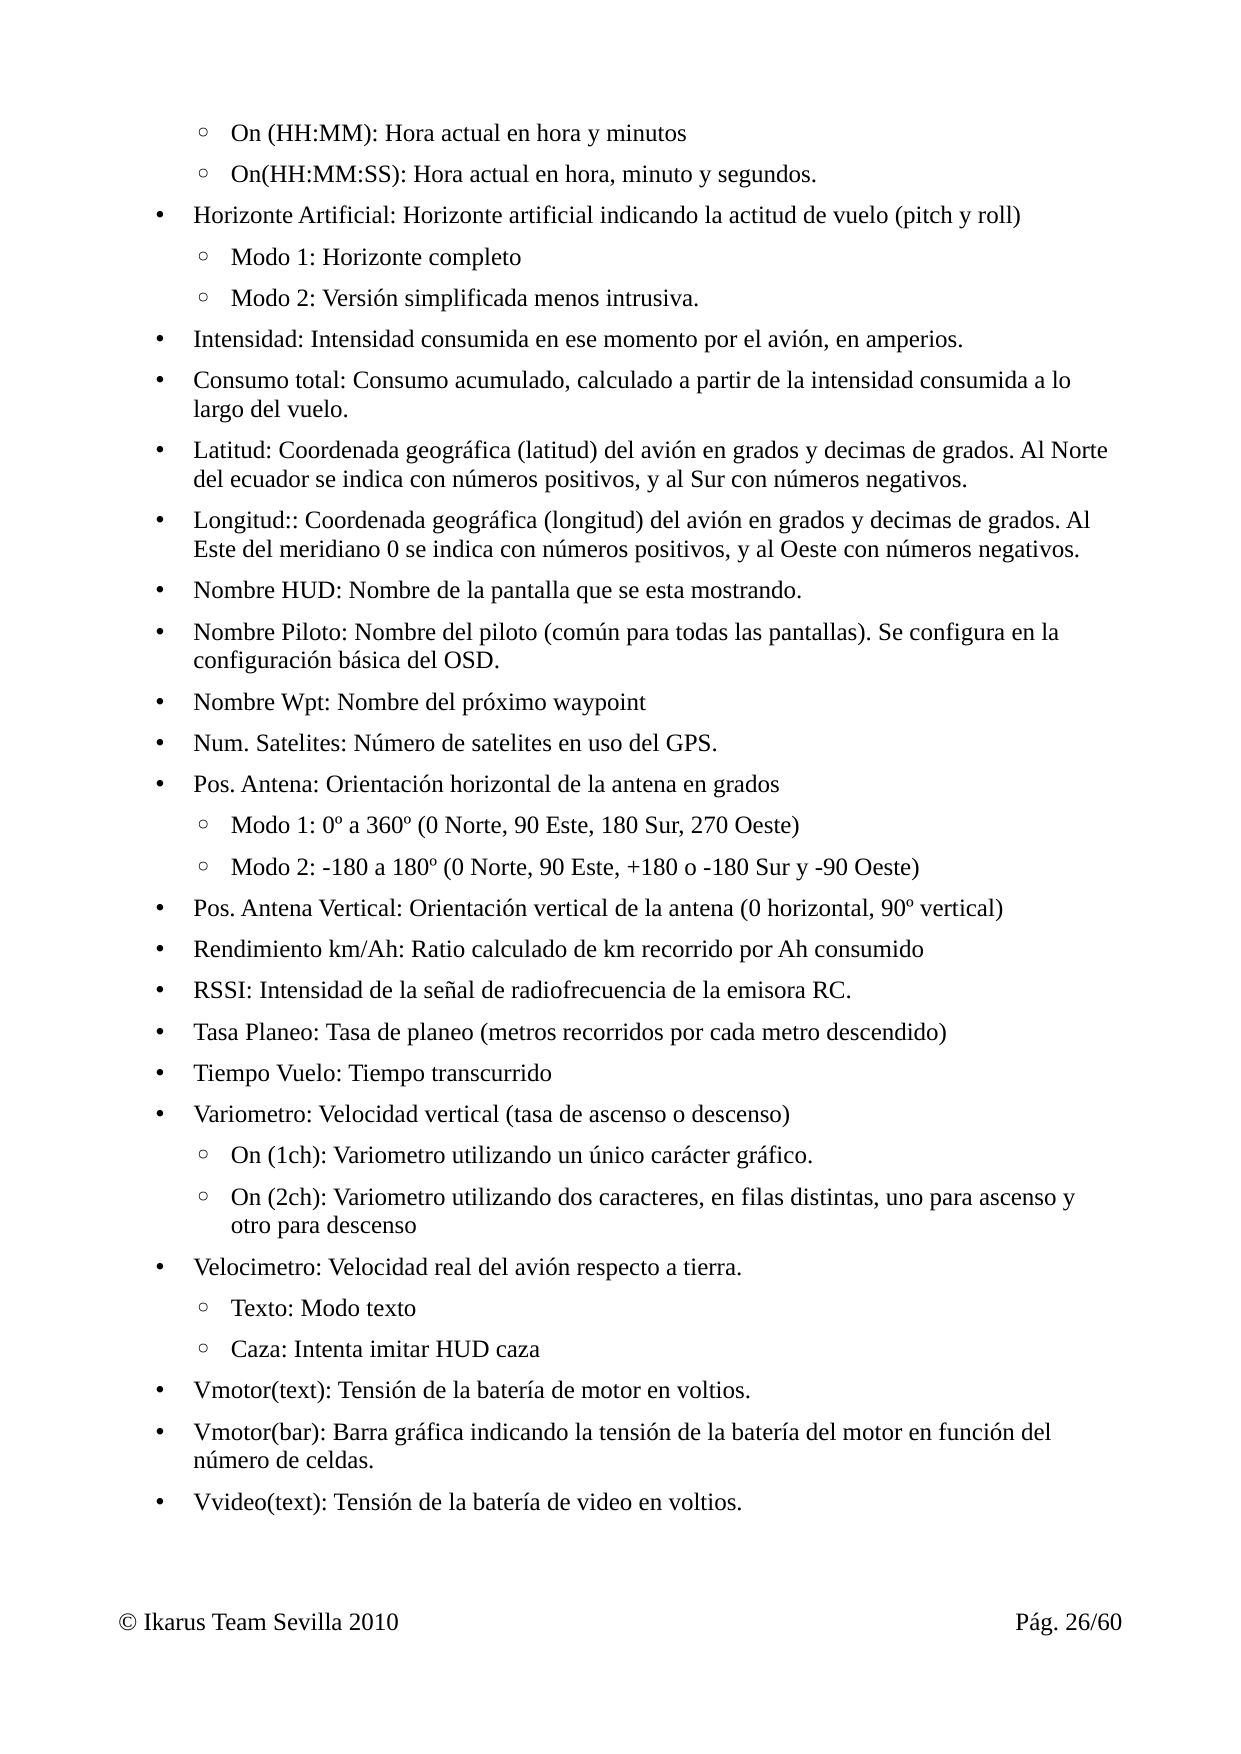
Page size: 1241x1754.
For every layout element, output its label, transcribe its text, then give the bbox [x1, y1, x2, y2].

list Pos. Antena: Orientación horizontal de la antena en grados [156, 769, 1122, 798]
list Modo 1: Horizonte completo [193, 242, 1122, 271]
list Caza: Intenta imitar HUD caza [193, 1334, 1122, 1363]
list Nombre Wpt: Nombre del próximo waypoint [156, 687, 1122, 716]
list Consumo total: Consumo acumulado, calculado a partir de la intensidad consumida a lo largo del vuelo. [156, 366, 1122, 423]
list Vmotor(bar): Barra gráfica indicando la tensión de la batería del motor en función del número de celdas. [156, 1417, 1122, 1474]
list Nombre HUD: Nombre de la pantalla que se esta mostrando. [156, 576, 1122, 604]
list Vvideo(text): Tensión de la batería de video en voltios. [156, 1487, 1122, 1516]
list On (2ch): Variometro utilizando dos caracteres, en filas distintas, uno para ascenso y otro para descenso [193, 1182, 1122, 1239]
list Velocimetro: Velocidad real del avión respecto a tierra. [156, 1252, 1122, 1281]
list Modo 1: 0º a 360º (0 Norte, 90 Este, 180 Sur, 270 Oeste) [193, 811, 1122, 839]
list Intensidad: Intensidad consumida en ese momento por el avión, en amperios. [156, 324, 1122, 353]
list On (HH:MM): Hora actual en hora y minutos [193, 118, 1122, 147]
list Rendimiento km/Ah: Ratio calculado de km recorrido por Ah consumido [156, 934, 1122, 963]
list Horizonte Artificial: Horizonte artificial indicando la actitud de vuelo (pitch y roll) [156, 201, 1122, 229]
list Nombre Piloto: Nombre del piloto (común para todas las pantallas). Se configura en la configuración básica del OSD. [156, 617, 1122, 674]
list Texto: Modo texto [193, 1293, 1122, 1322]
list Vmotor(text): Tensión de la batería de motor en voltios. [156, 1376, 1122, 1404]
list Latitud: Coordenada geográfica (latitud) del avión en grados y decimas de grados. Al Norte del ecuador se indica con números positivos, y al Sur con números negativos. [156, 436, 1122, 493]
list Tiempo Vuelo: Tiempo transcurrido [156, 1058, 1122, 1087]
list On (1ch): Variometro utilizando un único carácter gráfico. [193, 1141, 1122, 1169]
list Variometro: Velocidad vertical (tasa de ascenso o descenso) [156, 1099, 1122, 1128]
list Pos. Antena Vertical: Orientación vertical de la antena (0 horizontal, 90º vertical) [156, 893, 1122, 922]
list Modo 2: Versión simplificada menos intrusiva. [193, 283, 1122, 312]
list RSSI: Intensidad de la señal de radiofrecuencia de la emisora RC. [156, 976, 1122, 1004]
list Longitud:: Coordenada geográfica (longitud) del avión en grados y decimas de grados. Al Este del meridiano 0 se indica con números positivos, y al Oeste con números negativos. [156, 506, 1122, 563]
list Modo 2: -180 a 180º (0 Norte, 90 Este, +180 o -180 Sur y -90 Oeste) [193, 852, 1122, 881]
list Tasa Planeo: Tasa de planeo (metros recorridos por cada metro descendido) [156, 1017, 1122, 1046]
list On(HH:MM:SS): Hora actual en hora, minuto y segundos. [193, 159, 1122, 188]
list Num. Satelites: Número de satelites en uso del GPS. [156, 728, 1122, 757]
